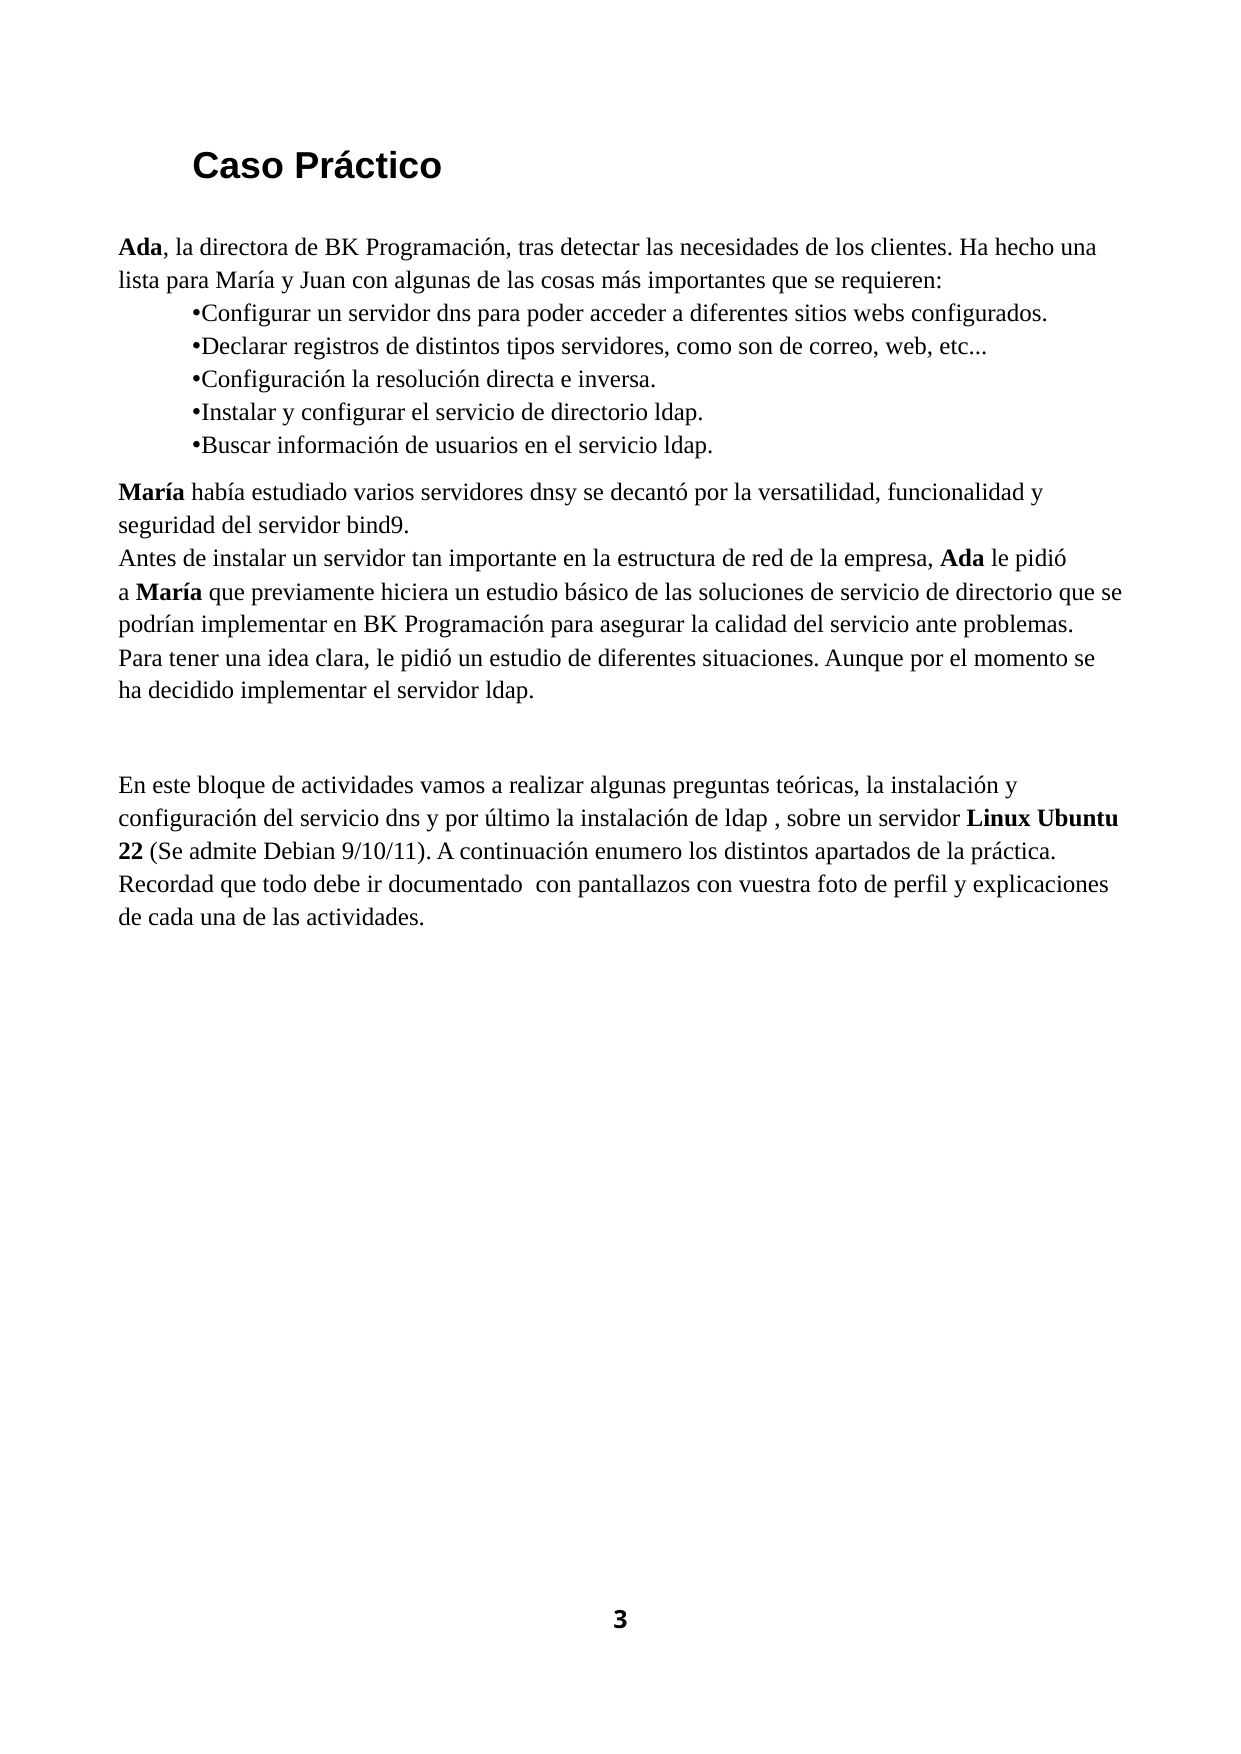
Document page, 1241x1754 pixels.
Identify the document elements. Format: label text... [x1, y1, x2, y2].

text En este bloque de actividades vamos a realizar algunas preguntas teóricas, la instalación y configuración del servicio dns y por último la instalación de ldap , sobre un servidor Linux Ubuntu 22 (Se admite Debian 9/10/11). A continuación enumero los distintos apartados de la práctica. Recordad que todo debe ir documentado con pantallazos con vuestra foto de perfil y explicaciones de cada una de las actividades. [118, 770, 1122, 931]
list Instalar y configurar el servicio de directorio ldap. [118, 397, 1122, 426]
text Antes de instalar un servidor tan importante en la estructura de red de la empresa, Ada le pidió a María que previamente hiciera un estudio básico de las soluciones de servicio de directorio que se podrían implementar en BK Programación para asegurar la calidad del servicio ante problemas. Para tener una idea clara, le pidió un estudio de diferentes situaciones. Aunque por el momento se ha decidido implementar el servidor ldap. [118, 543, 1122, 704]
text Ada, la directora de BK Programación, tras detectar las necesidades de los clientes. Ha hecho una lista para María y Juan con algunas de las cosas más importantes que se requieren: [118, 232, 1122, 293]
list Declarar registros de distintos tipos servidores, como son de correo, web, etc... [118, 331, 1122, 359]
subtitle Caso Práctico [118, 143, 1122, 186]
list Configurar un servidor dns para poder acceder a diferentes sitios webs configurados. [118, 298, 1122, 327]
list Configuración la resolución directa e inversa. [118, 364, 1122, 393]
text María había estudiado varios servidores dnsy se decantó por la versatilidad, funcionalidad y seguridad del servidor bind9. [118, 477, 1122, 539]
list Buscar información de usuarios en el servicio ldap. [118, 430, 1122, 459]
